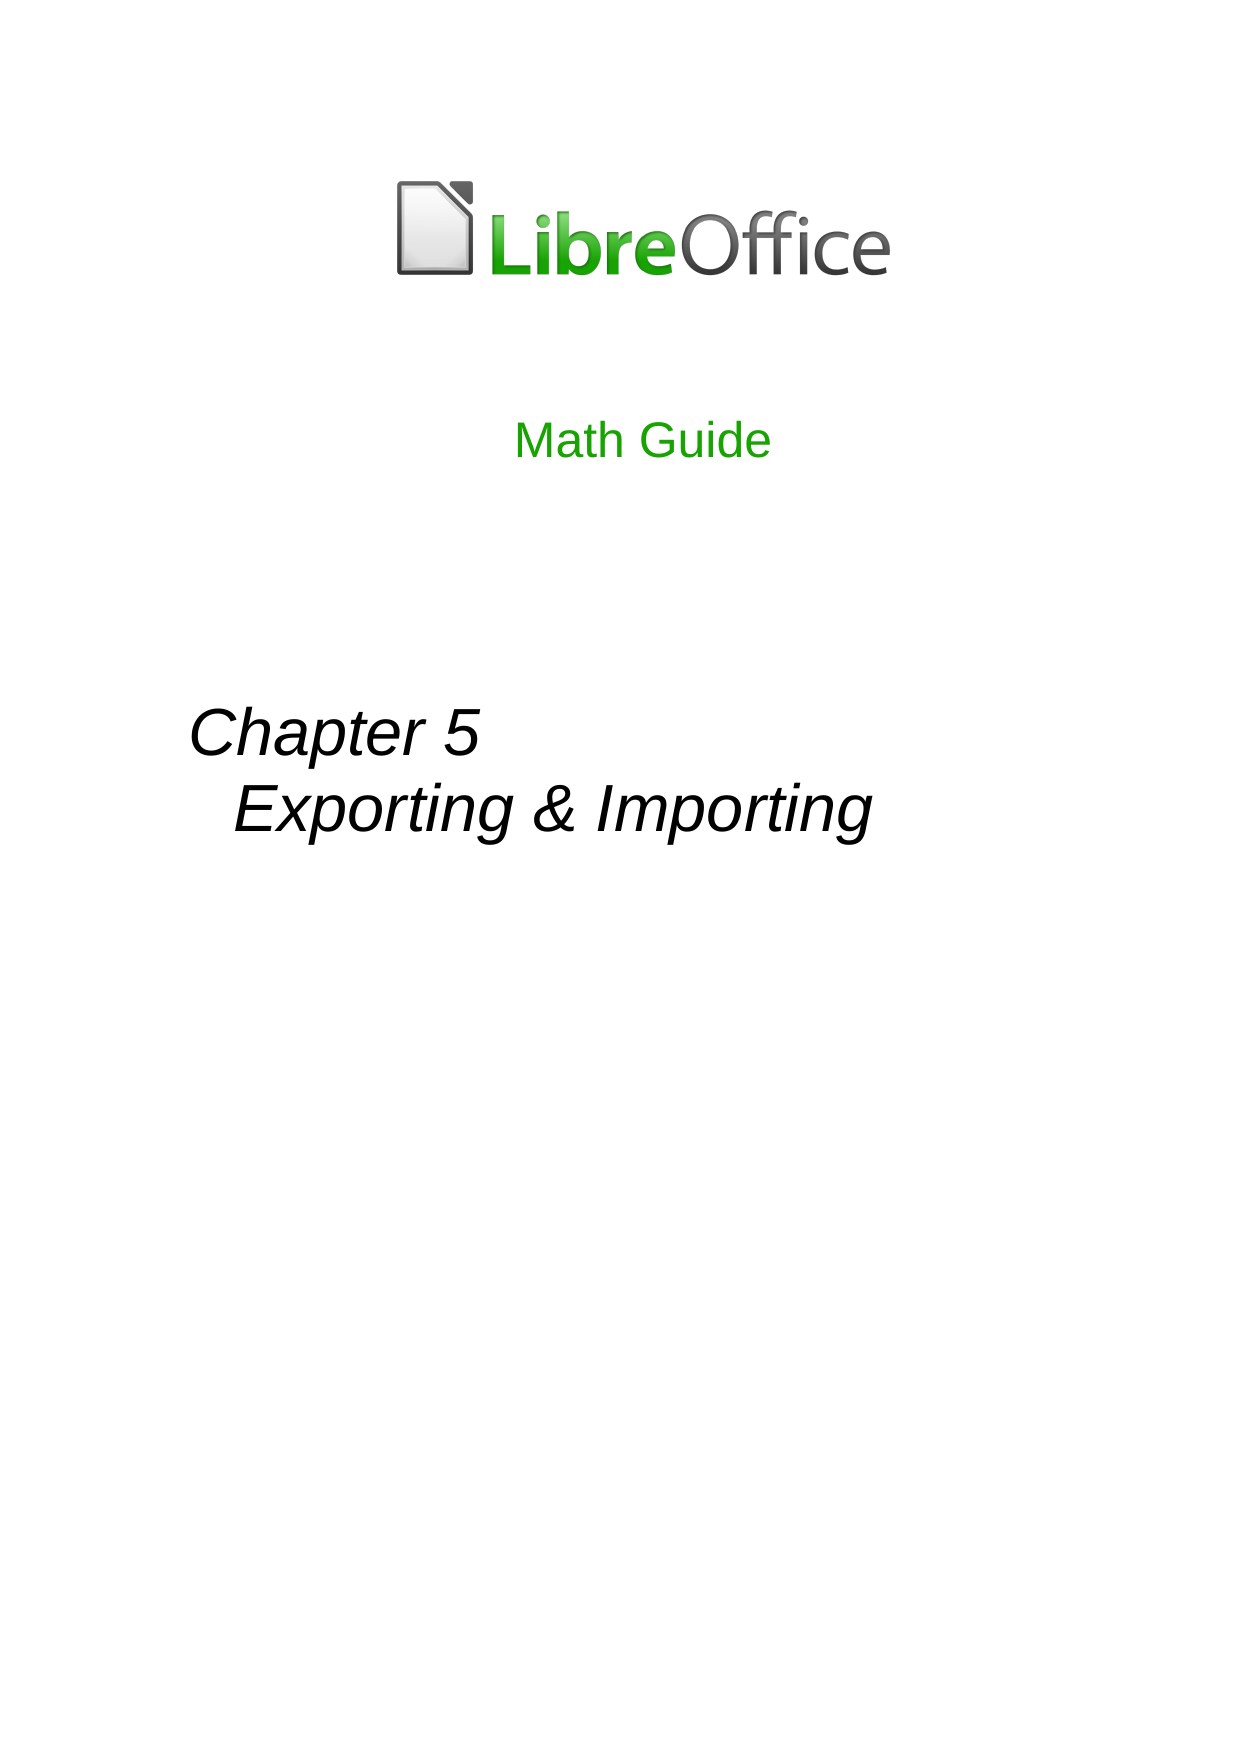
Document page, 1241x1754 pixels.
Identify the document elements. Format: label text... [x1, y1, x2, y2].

text Math Guide [188, 410, 1098, 468]
picture [392, 177, 893, 282]
title Chapter 5 Exporting & Importing [188, 693, 1098, 846]
